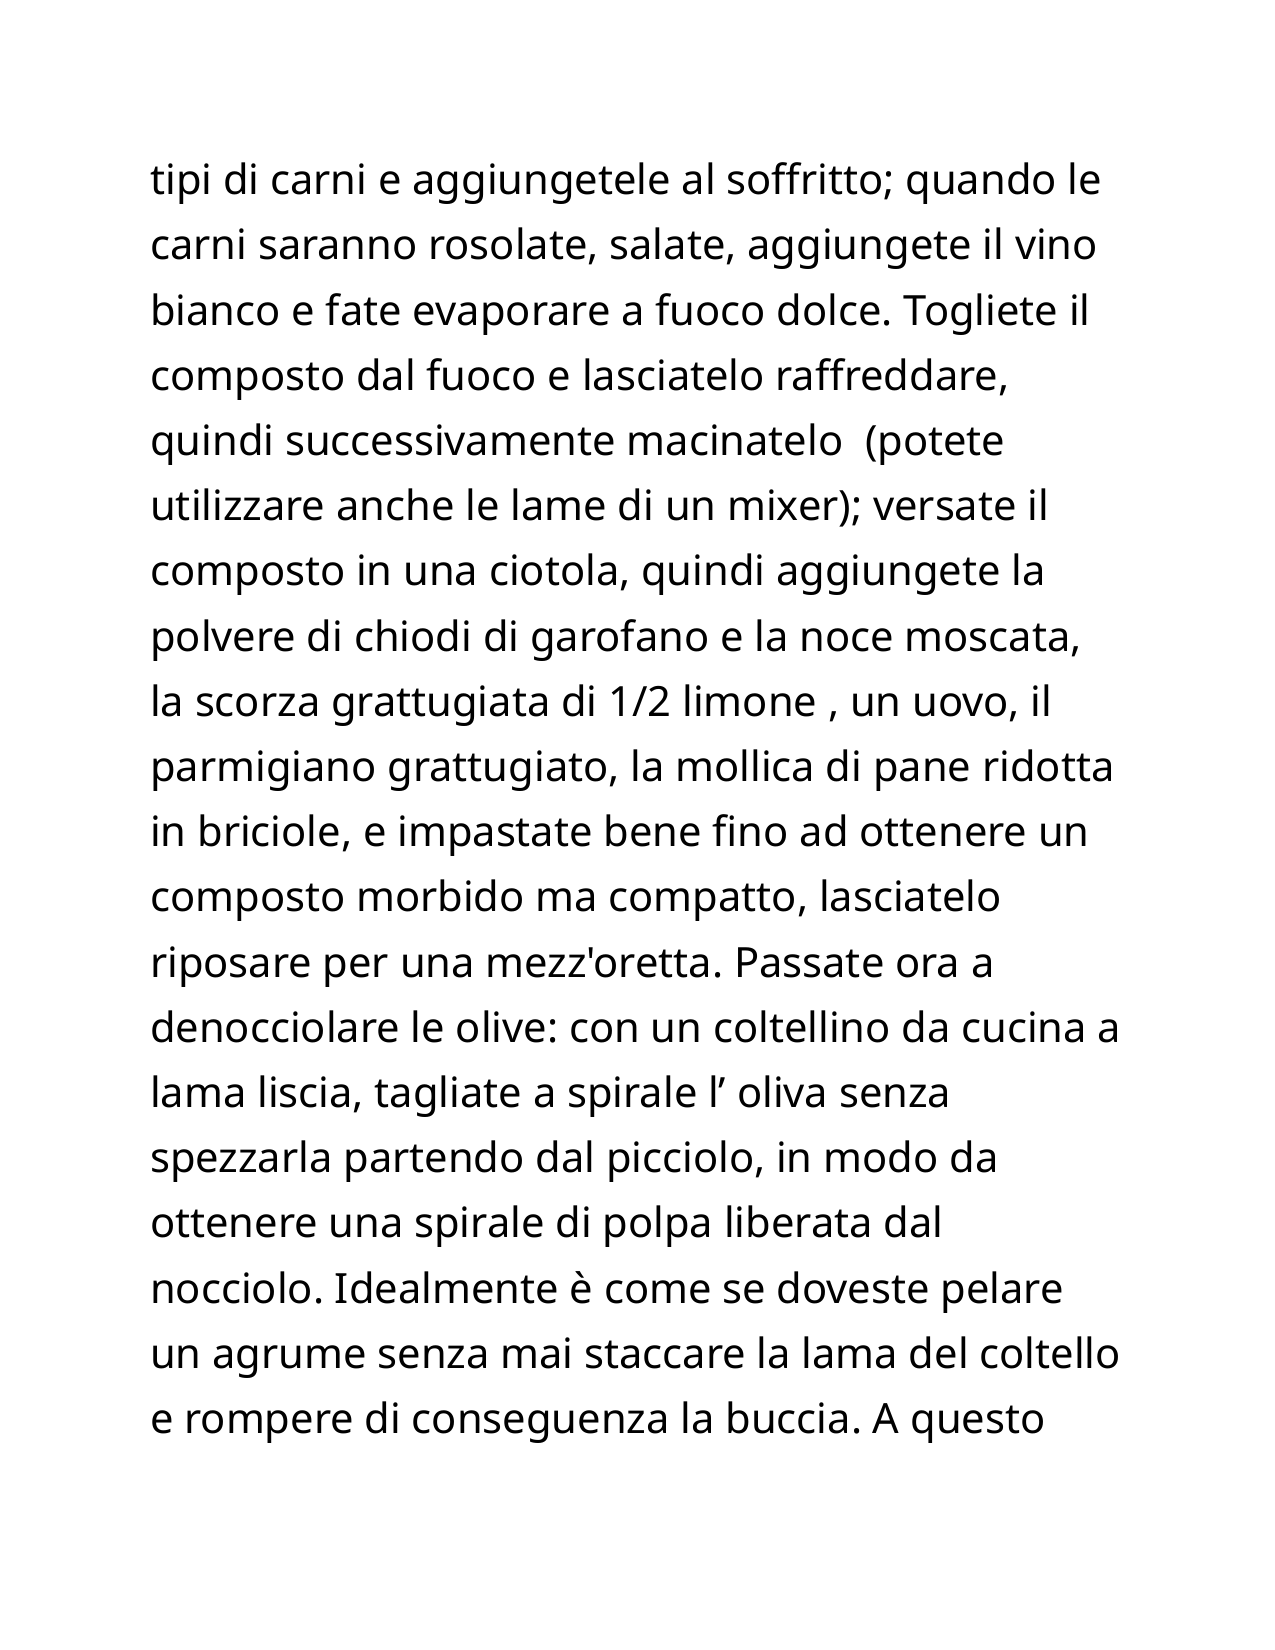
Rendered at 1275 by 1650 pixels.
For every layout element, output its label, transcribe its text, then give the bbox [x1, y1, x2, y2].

text tipi di carni e aggiungetele al soffritto; quando le carni saranno rosolate, salate, aggiungete il vino bianco e fate evaporare a fuoco dolce. Togliete il composto dal fuoco e lasciatelo raffreddare, quindi successivamente macinatelo (potete utilizzare anche le lame di un mixer); versate il composto in una ciotola, quindi aggiungete la polvere di chiodi di garofano e la noce moscata, la scorza grattugiata di 1/2 limone , un uovo, il parmigiano grattugiato, la mollica di pane ridotta in briciole, e impastate bene fino ad ottenere un composto morbido ma compatto, lasciatelo riposare per una mezz'oretta. Passate ora a denocciolare le olive: con un coltellino da cucina a lama liscia, tagliate a spirale l’ oliva senza spezzarla partendo dal picciolo, in modo da ottenere una spirale di polpa liberata dal nocciolo. Idealmente è come se doveste pelare un agrume senza mai staccare la lama del coltello e rompere di conseguenza la buccia. A questo [150, 150, 1125, 1446]
